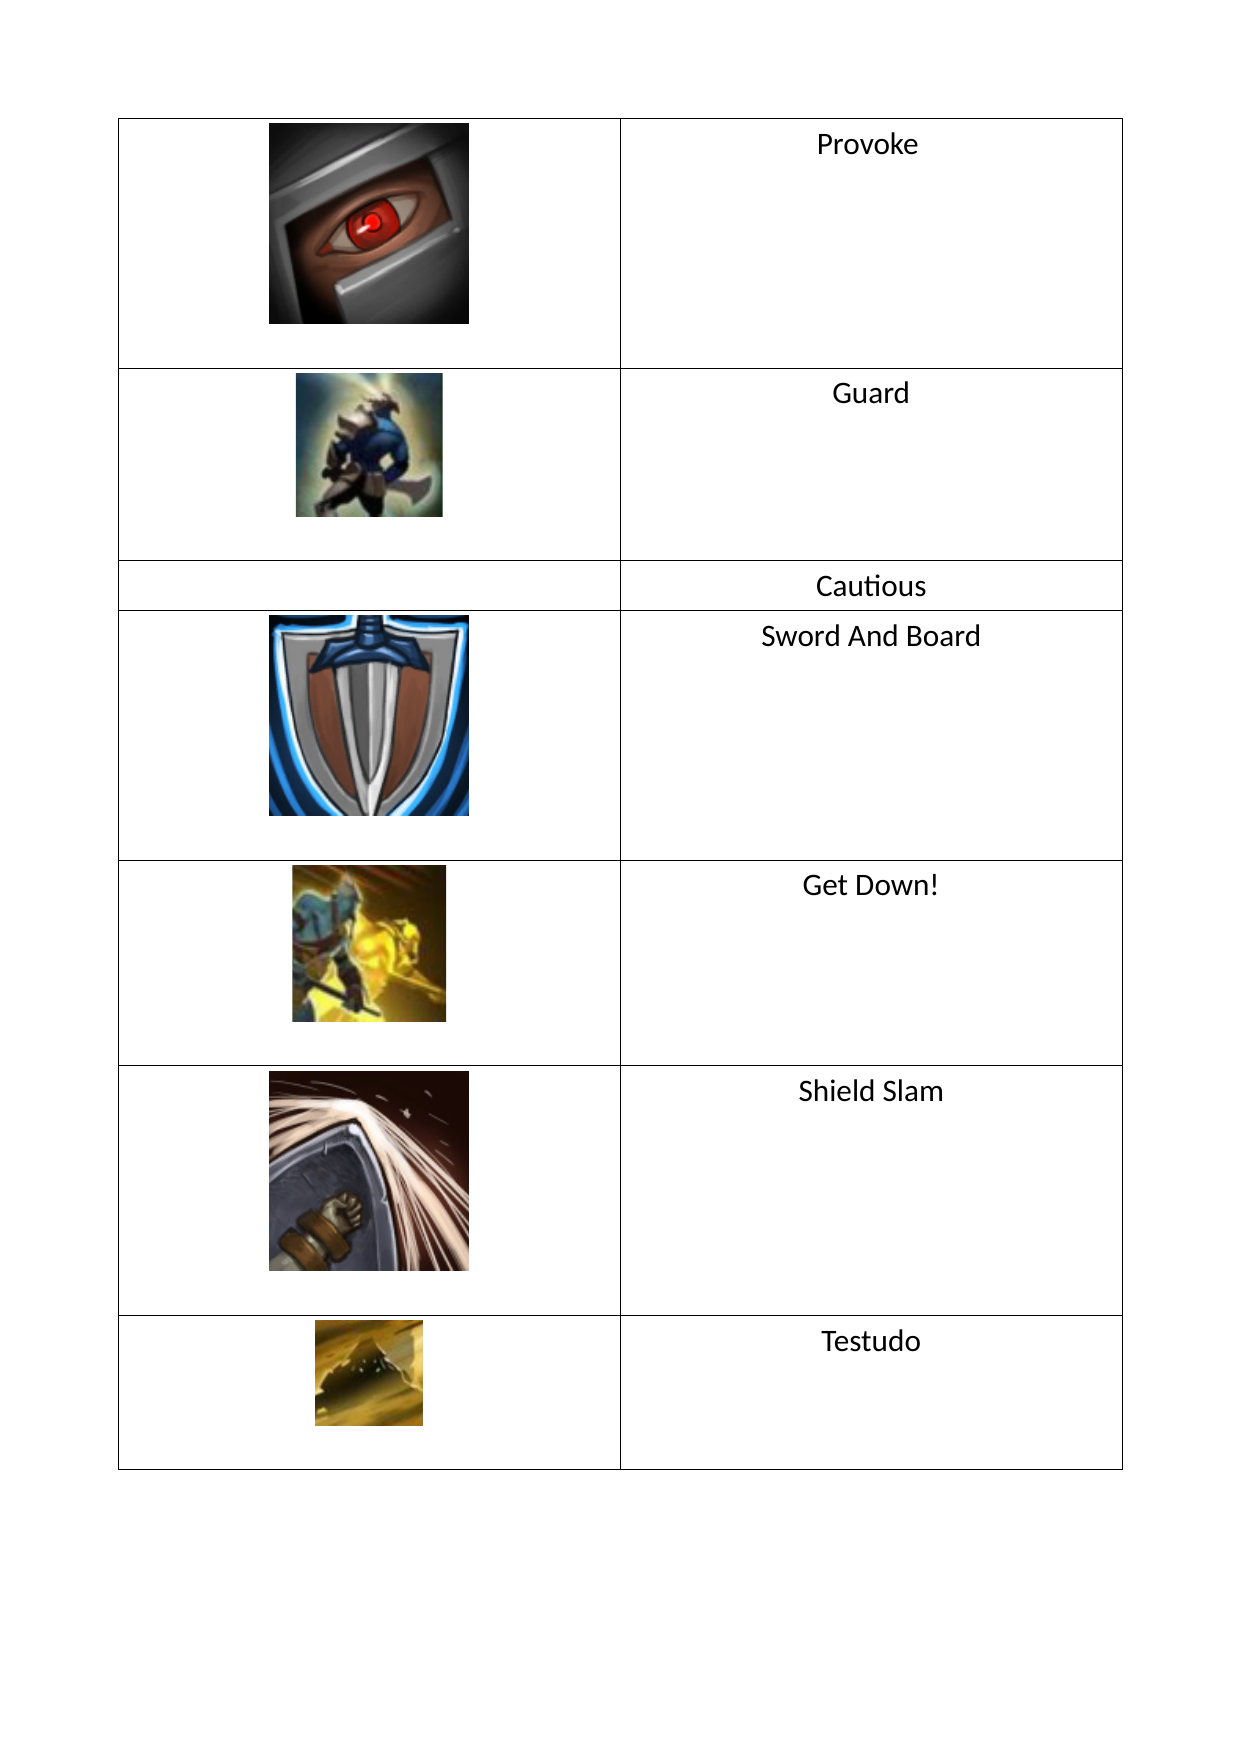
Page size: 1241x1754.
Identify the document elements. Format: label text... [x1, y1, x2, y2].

picture [292, 865, 447, 1022]
table_cell [119, 611, 620, 859]
table_cell [119, 1066, 620, 1315]
table_cell Shield Slam [621, 1066, 1122, 1315]
table_cell Sword And Board [621, 611, 1122, 859]
table_header [119, 119, 620, 368]
picture [269, 1071, 469, 1271]
table_cell Cautious [621, 561, 1122, 610]
table_cell Guard [621, 369, 1122, 560]
table_cell [119, 1316, 620, 1469]
table_cell Testudo [621, 1316, 1122, 1469]
picture [315, 1320, 423, 1426]
table_cell [119, 561, 620, 610]
picture [295, 373, 443, 517]
table_header Provoke [621, 119, 1122, 368]
picture [269, 615, 469, 816]
table_cell [119, 861, 620, 1065]
table_cell [119, 369, 620, 560]
table_cell Get Down! [621, 861, 1122, 1065]
picture [269, 123, 469, 324]
